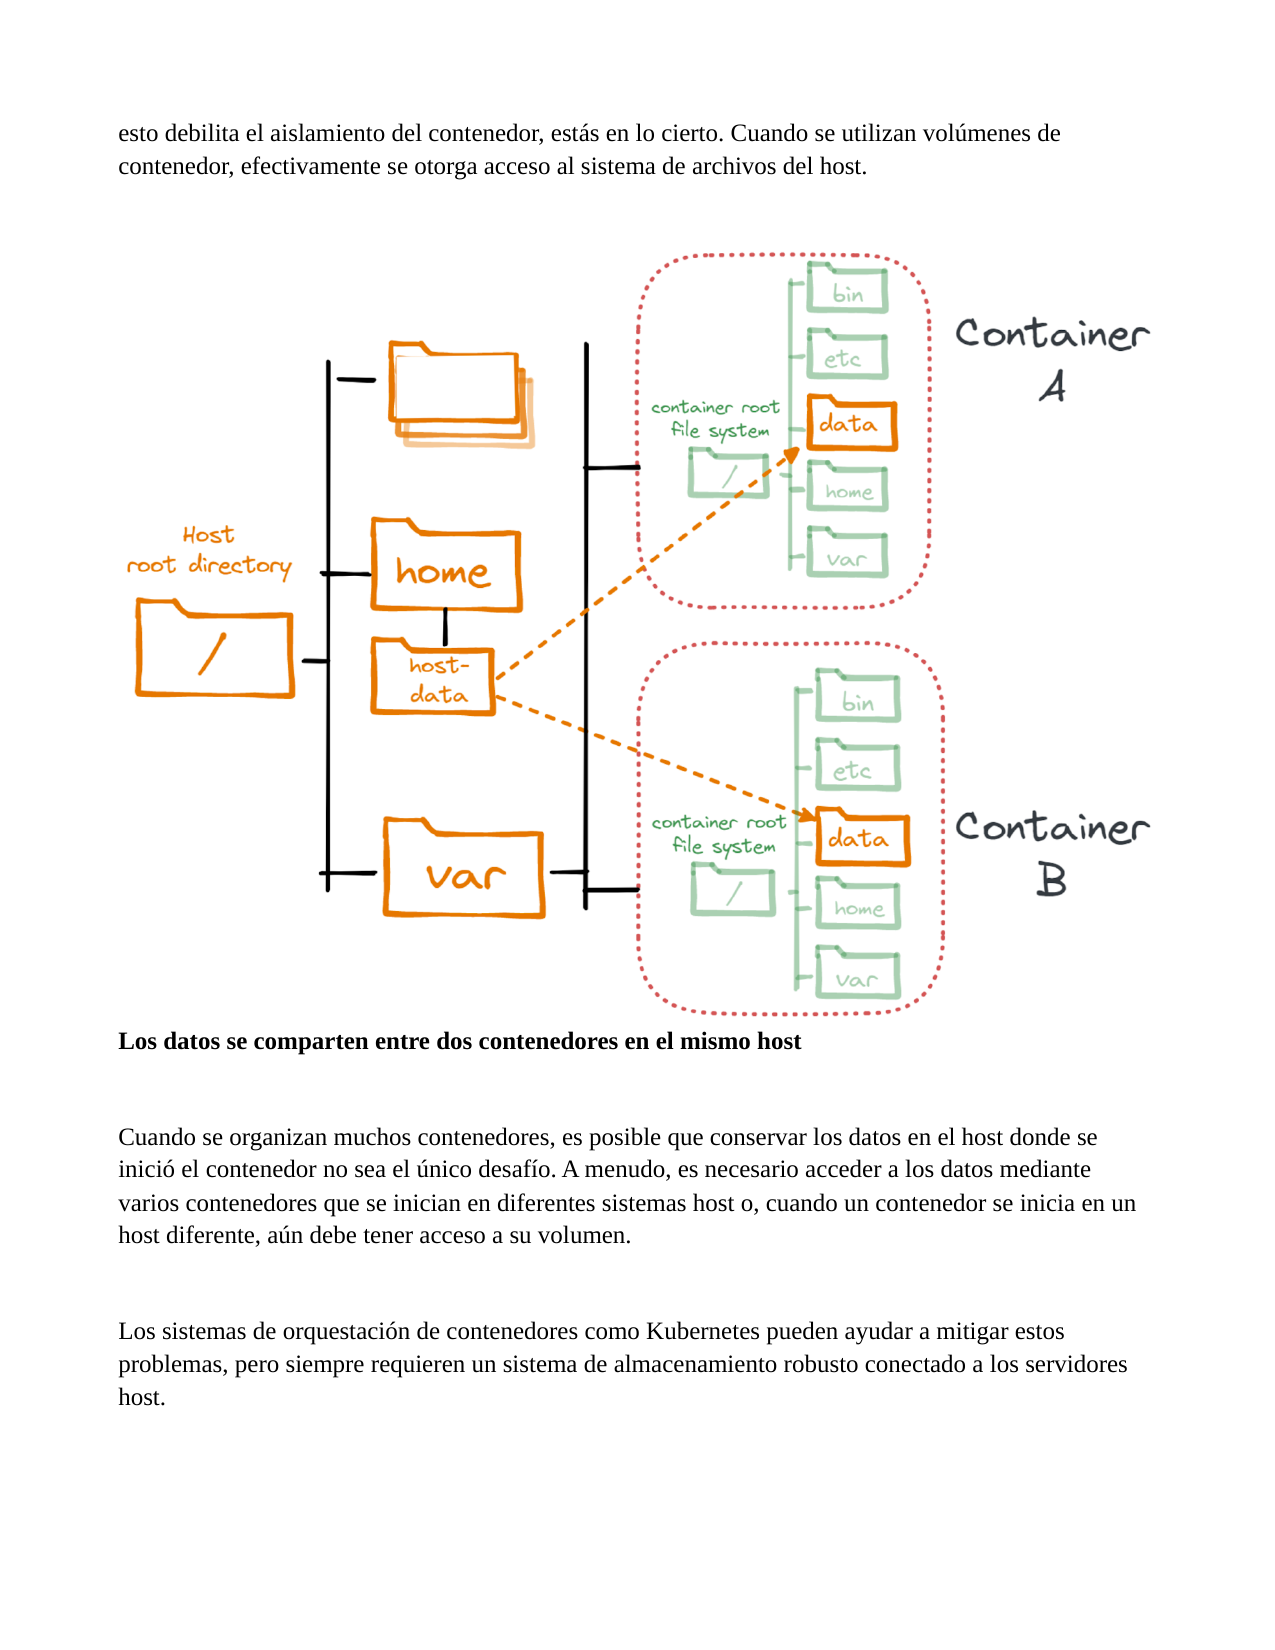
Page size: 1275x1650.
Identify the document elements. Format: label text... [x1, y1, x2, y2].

text Los datos se comparten entre dos contenedores en el mismo host [118, 1022, 1157, 1055]
text esto debilita el aislamiento del contenedor, estás en lo cierto. Cuando se utilizan volúmenes de contenedor, efectivamente se otorga acceso al sistema de archivos del host. [118, 118, 1157, 180]
text Los sistemas de orquestación de contenedores como Kubernetes pueden ayudar a mitigar estos problemas, pero siempre requieren un sistema de almacenamiento robusto conectado a los servidores host. [118, 1316, 1157, 1411]
text Cuando se organizan muchos contenedores, es posible que conservar los datos en el host donde se inició el contenedor no sea el único desafío. A menudo, es necesario acceder a los datos mediante varios contenedores que se inician en diferentes sistemas host o, cuando un contenedor se inicia en un host diferente, aún debe tener acceso a su volumen. [118, 1122, 1157, 1249]
picture [118, 246, 1157, 1022]
